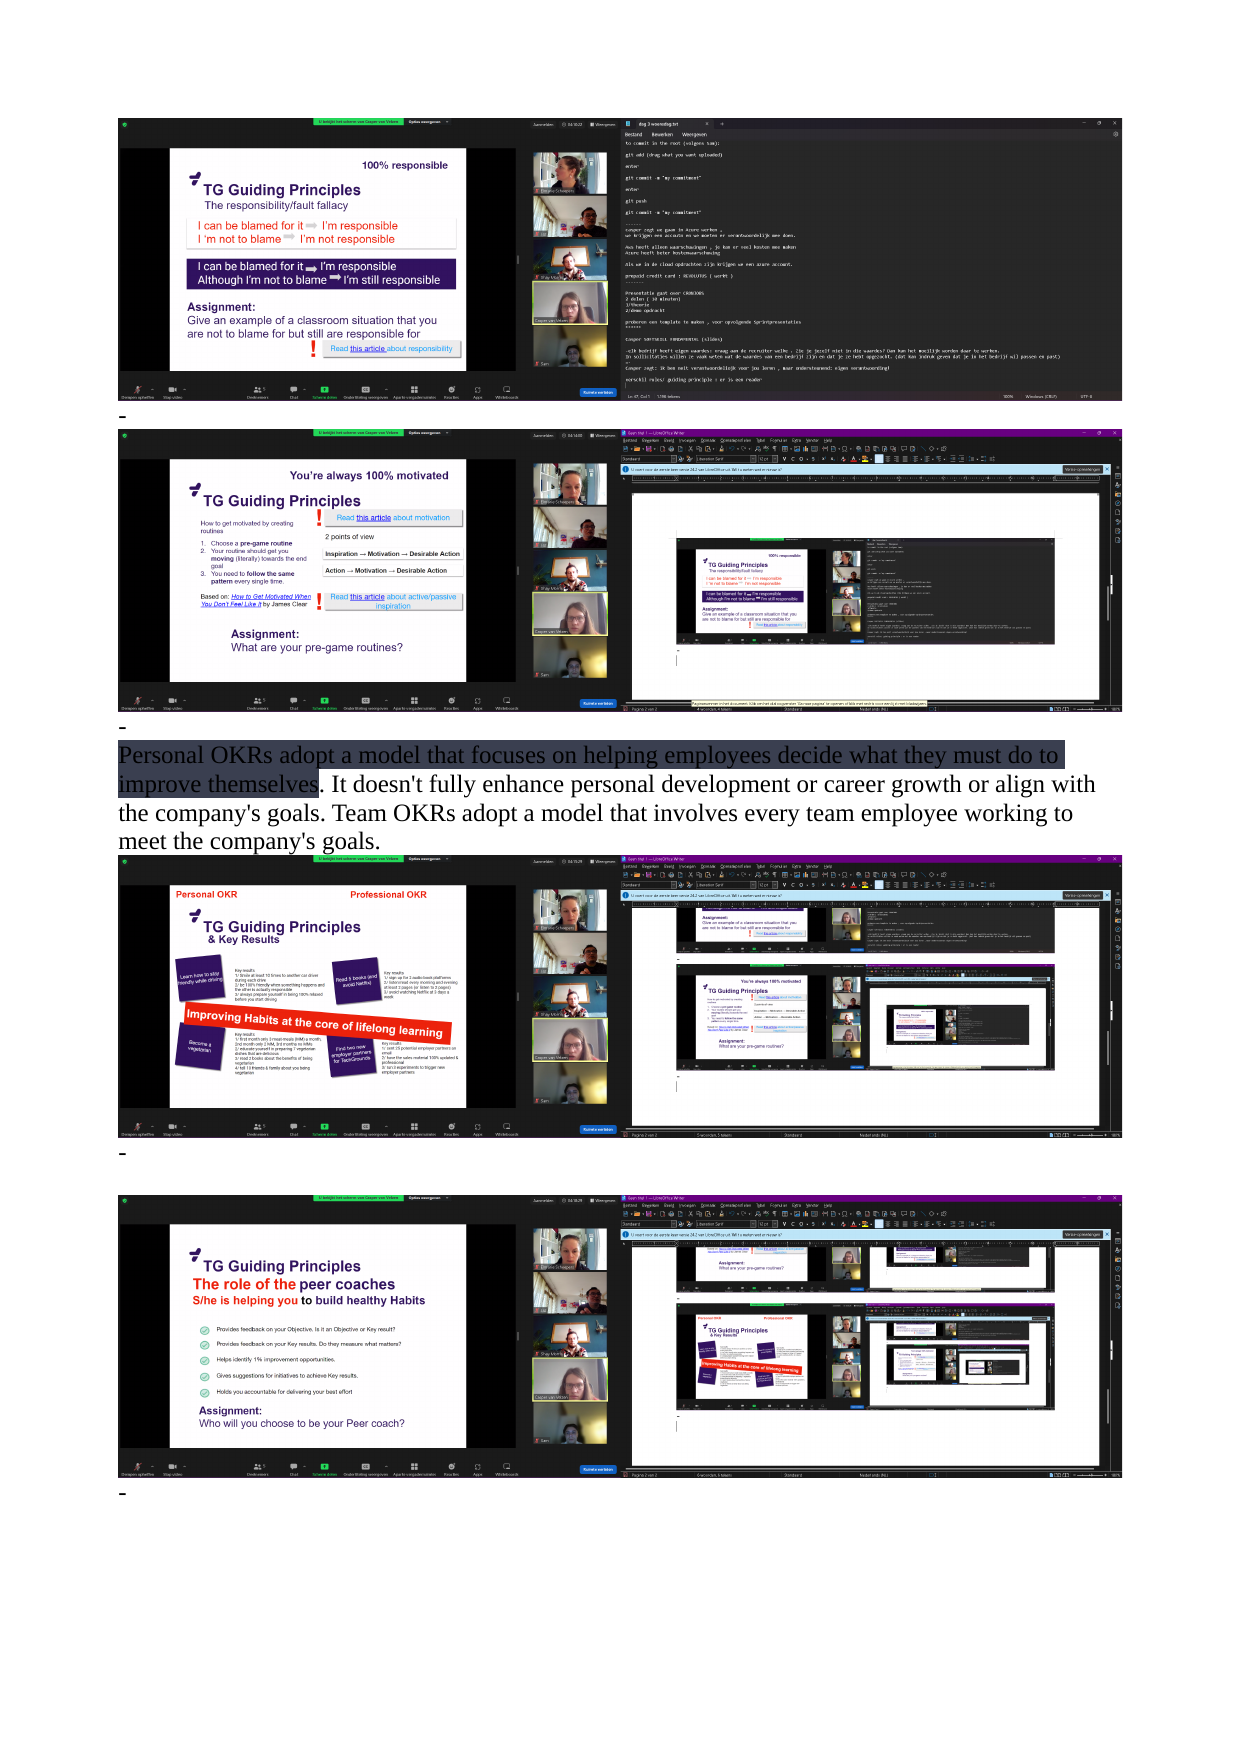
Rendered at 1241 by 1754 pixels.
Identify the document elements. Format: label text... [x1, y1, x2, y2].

picture [118, 1195, 1123, 1478]
text - [118, 1138, 1122, 1166]
picture [118, 118, 1123, 401]
picture [118, 855, 1123, 1138]
text - [118, 712, 1122, 740]
text Personal OKRs adopt a model that focuses on helping employees decide what they must do to improve themselves. It doesn't fully enhance personal development or career growth or align with the company's goals. Team OKRs adopt a model that involves every team employee working to meet the company's goals. [118, 740, 1122, 855]
picture [118, 429, 1123, 712]
text - [118, 1478, 1122, 1506]
text - [118, 401, 1122, 429]
